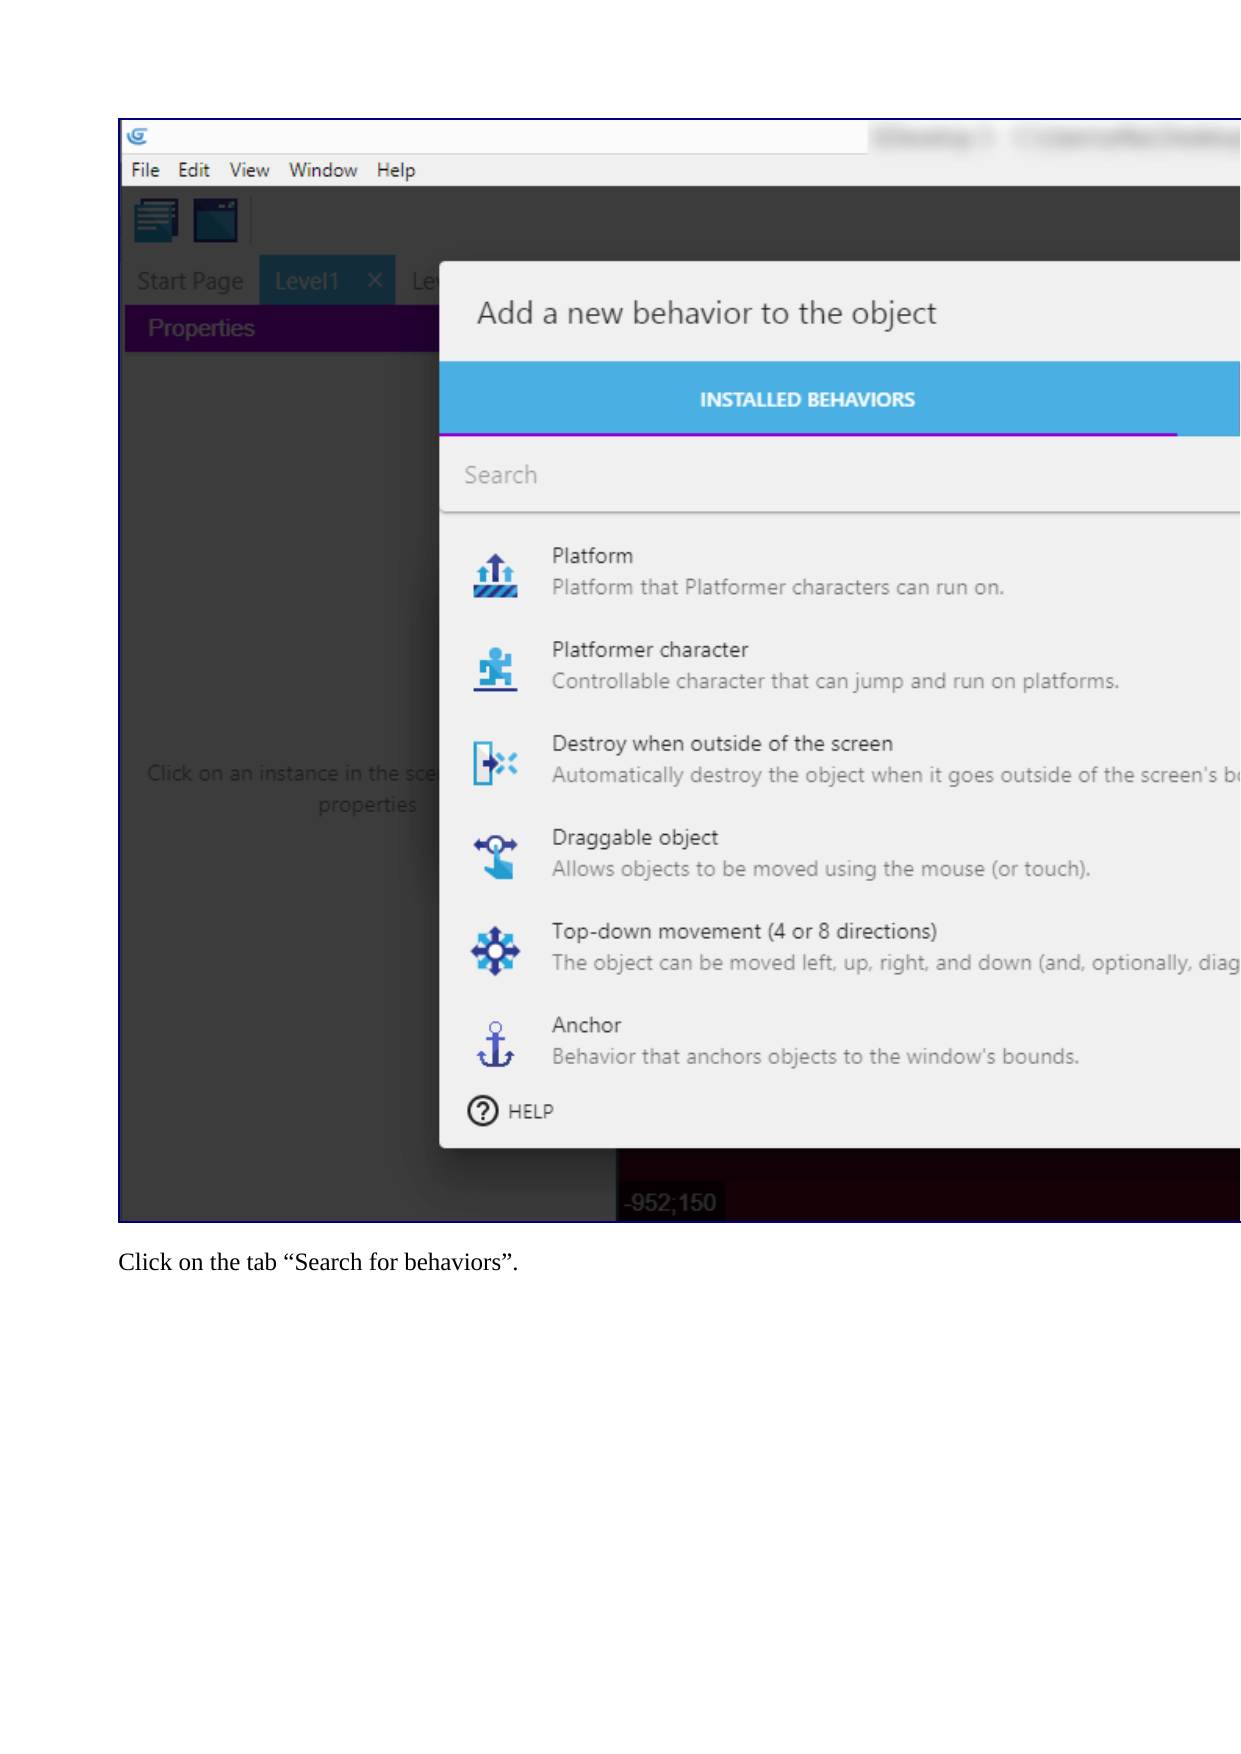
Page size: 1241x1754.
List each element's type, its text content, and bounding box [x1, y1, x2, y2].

text Click on the tab “Search for behaviors”. [118, 1247, 1122, 1276]
picture [120, 120, 1241, 1221]
